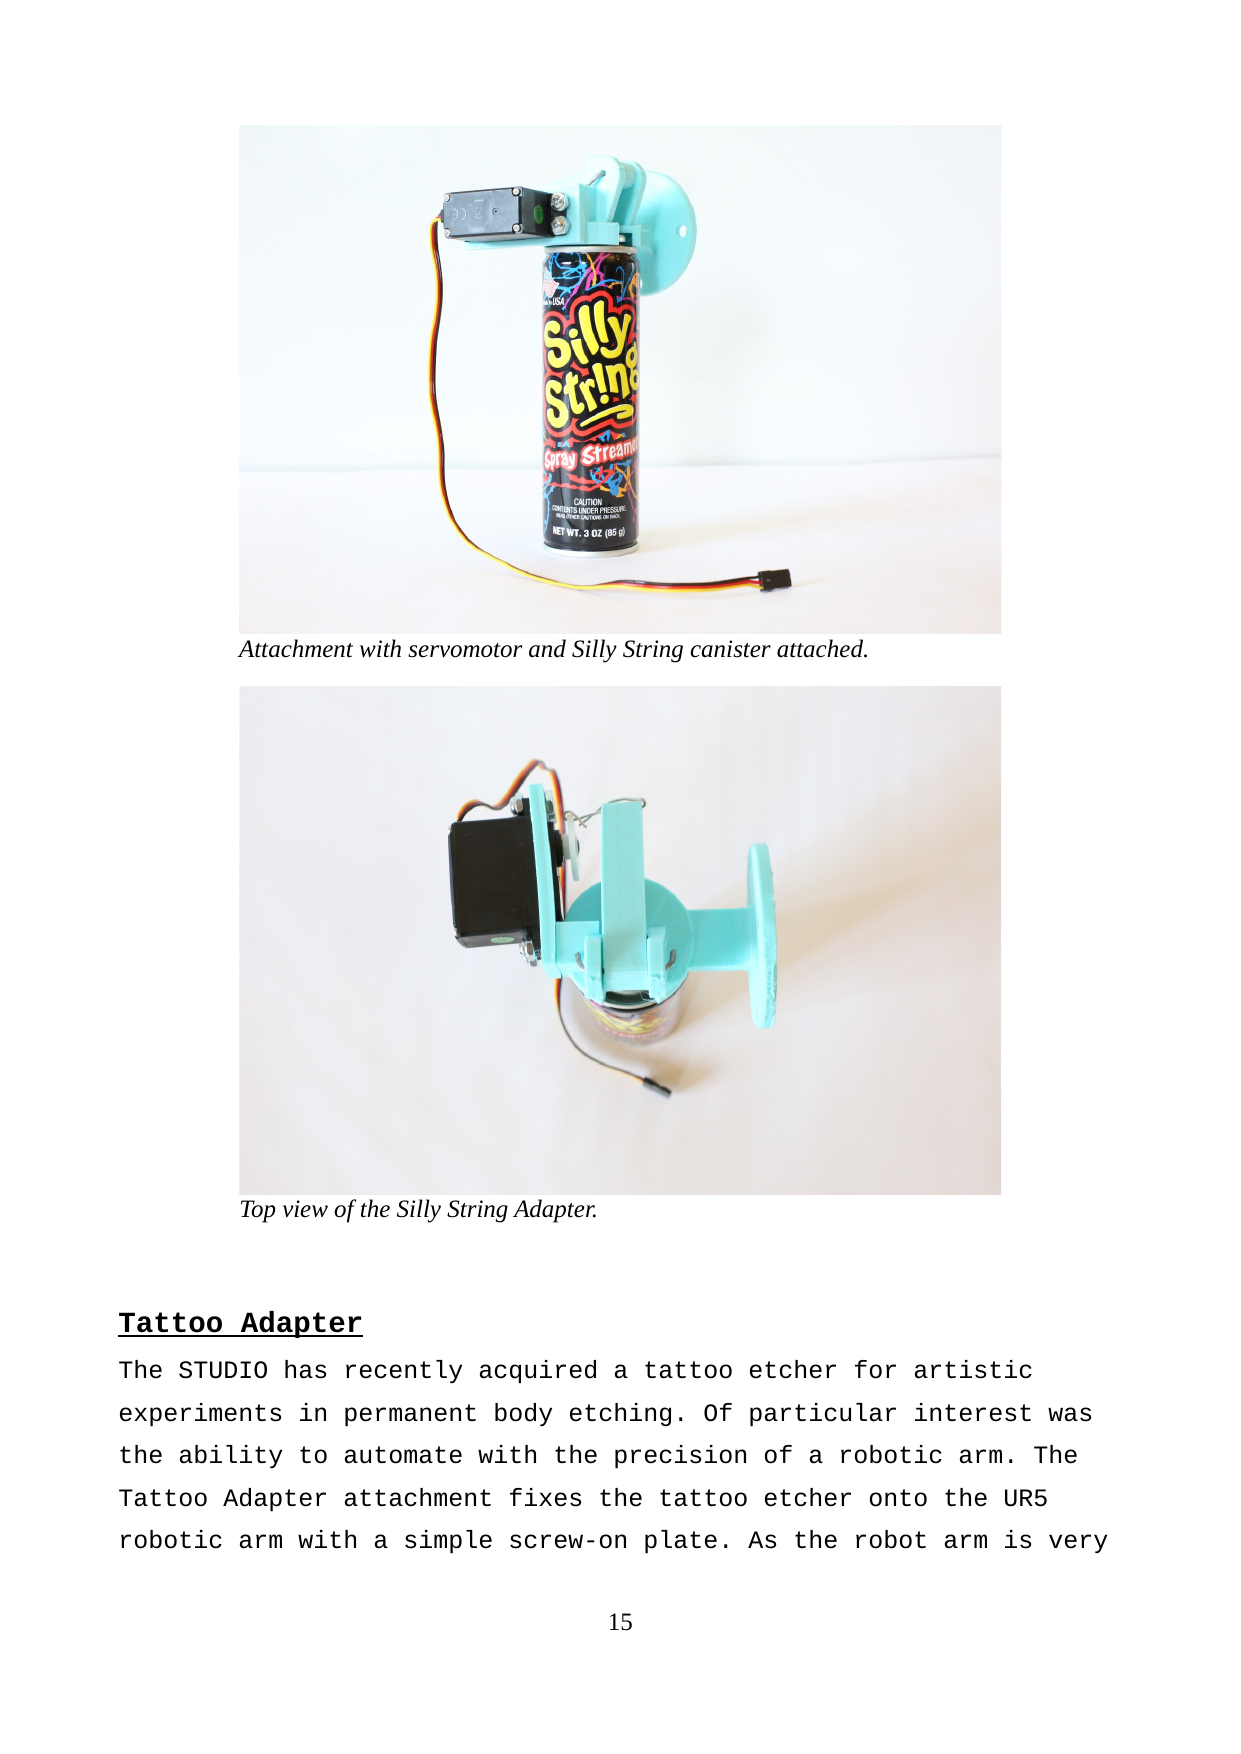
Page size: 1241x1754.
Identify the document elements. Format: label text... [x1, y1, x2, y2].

text Top view of the Silly String Adapter. [239, 1195, 1001, 1223]
picture [239, 125, 1002, 634]
text Attachment with servomotor and Silly String canister attached. [239, 634, 1001, 663]
text The STUDIO has recently acquired a tattoo etcher for artistic experiments in permanent body etching. Of particular interest was the ability to automate with the precision of a robotic arm. The Tattoo Adapter attachment fixes the tattoo etcher onto the UR5 robotic arm with a simple screw-on plate. As the robot arm is very [118, 1358, 1122, 1556]
picture [239, 686, 1002, 1195]
text Tattoo Adapter [118, 1308, 1122, 1341]
